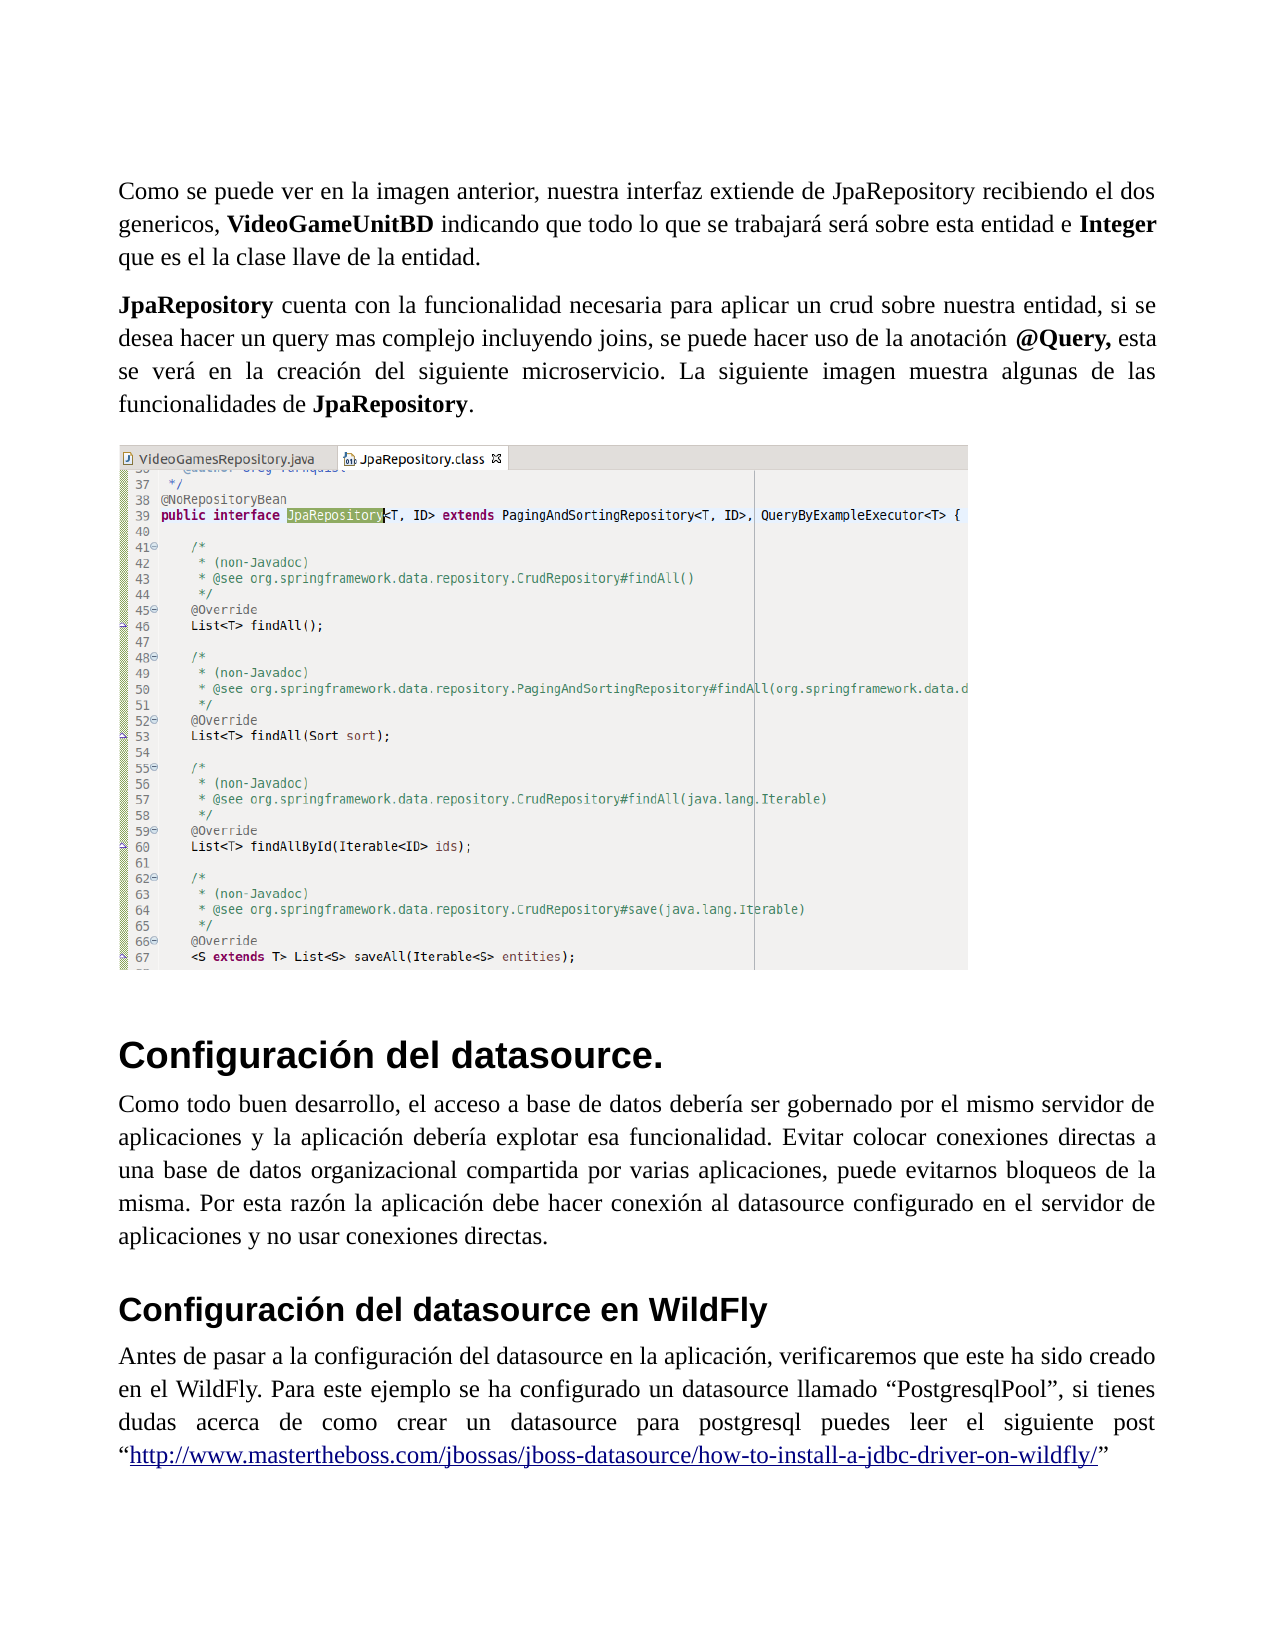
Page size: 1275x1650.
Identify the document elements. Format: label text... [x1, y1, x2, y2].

text Antes de pasar a la configuración del datasource en la aplicación, verificaremos que este ha sido creado en el WildFly. Para este ejemplo se ha configurado un datasource llamado “PostgresqlPool”, si tienes dudas acerca de como crear un datasource para postgresql puedes leer el siguiente post “http://www.mastertheboss.com/jbossas/jboss-datasource/how-to-install-a-jdbc-driver-on-wildfly/” [118, 1341, 1157, 1468]
text Como se puede ver en la imagen anterior, nuestra interfaz extiende de JpaRepository recibiendo el dos genericos, VideoGameUnitBD indicando que todo lo que se trabajará será sobre esta entidad e Integer que es el la clase llave de la entidad. [118, 176, 1157, 271]
picture [119, 445, 968, 970]
subtitle Configuración del datasource. [118, 1033, 1157, 1077]
subtitle Configuración del datasource en WildFly [118, 1289, 1157, 1328]
text Como todo buen desarrollo, el acceso a base de datos debería ser gobernado por el mismo servidor de aplicaciones y la aplicación debería explotar esa funcionalidad. Evitar colocar conexiones directas a una base de datos organizacional compartida por varias aplicaciones, puede evitarnos bloqueos de la misma. Por esta razón la aplicación debe hacer conexión al datasource configurado en el servidor de aplicaciones y no usar conexiones directas. [118, 1089, 1157, 1250]
text JpaRepository cuenta con la funcionalidad necesaria para aplicar un crud sobre nuestra entidad, si se desea hacer un query mas complejo incluyendo joins, se puede hacer uso de la anotación @Query, esta se verá en la creación del siguiente microservicio. La siguiente imagen muestra algunas de las funcionalidades de JpaRepository. [118, 290, 1157, 418]
